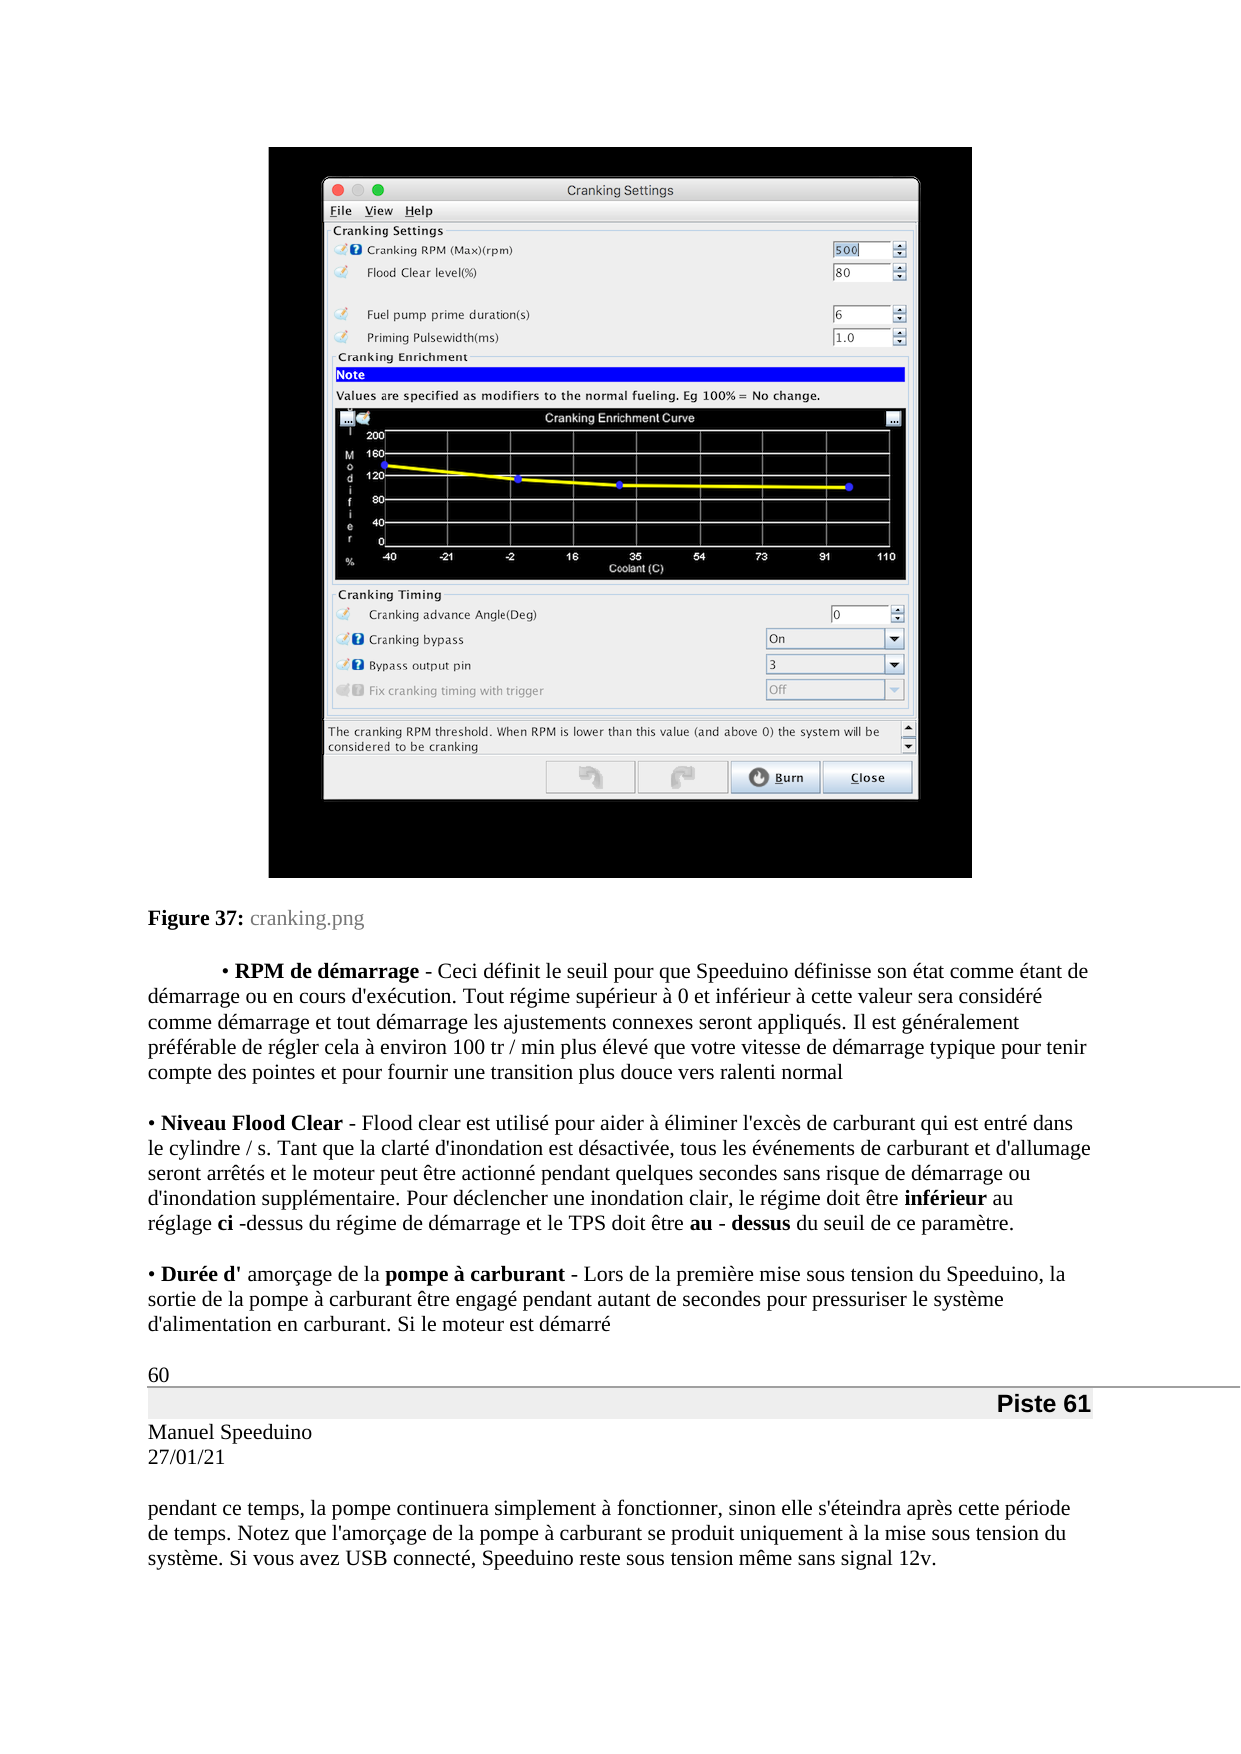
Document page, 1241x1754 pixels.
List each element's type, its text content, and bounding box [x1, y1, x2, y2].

text Manuel Speeduino [148, 1419, 1093, 1444]
text Figure 37: cranking.png [148, 905, 1093, 930]
text • Niveau Flood Clear - Flood clear est utilisé pour aider à éliminer l'excès de carburant qui est entré dans le cylindre / s. Tant que la clarté d'inondation est désactivée, tous les événements de carburant et d'allumage seront arrêtés et le moteur peut être actionné pendant quelques secondes sans risque de démarrage ou d'inondation supplémentaire. Pour déclencher une inondation clair, le régime doit être inférieur au réglage ci -dessus du régime de démarrage et le TPS doit être au - dessus du seuil de ce paramètre. [148, 1109, 1093, 1236]
text • RPM de démarrage - Ceci définit le seuil pour que Speeduino définisse son état comme étant de démarrage ou en cours d'exécution. Tout régime supérieur à 0 et inférieur à cette valeur sera considéré comme démarrage et tout démarrage les ajustements connexes seront appliqués. Il est généralement préférable de régler cela à environ 100 tr / min plus élevé que votre vitesse de démarrage typique pour tenir compte des pointes et pour fournir une transition plus douce vers ralenti normal [148, 958, 1093, 1084]
text 27/01/21 [148, 1444, 1093, 1469]
text 60 [148, 1362, 1093, 1386]
text pendant ce temps, la pompe continuera simplement à fonctionner, sinon elle s'éteindra après cette période de temps. Notez que l'amorçage de la pompe à carburant se produit uniquement à la mise sous tension du système. Si vous avez USB connecté, Speeduino reste sous tension même sans signal 12v. [148, 1495, 1093, 1570]
table_header Piste 61 [148, 1388, 1093, 1419]
text • Durée d' amorçage de la pompe à carburant - Lors de la première mise sous tension du Speeduino, la sortie de la pompe à carburant être engagé pendant autant de secondes pour pressuriser le système d'alimentation en carburant. Si le moteur est démarré [148, 1261, 1093, 1336]
